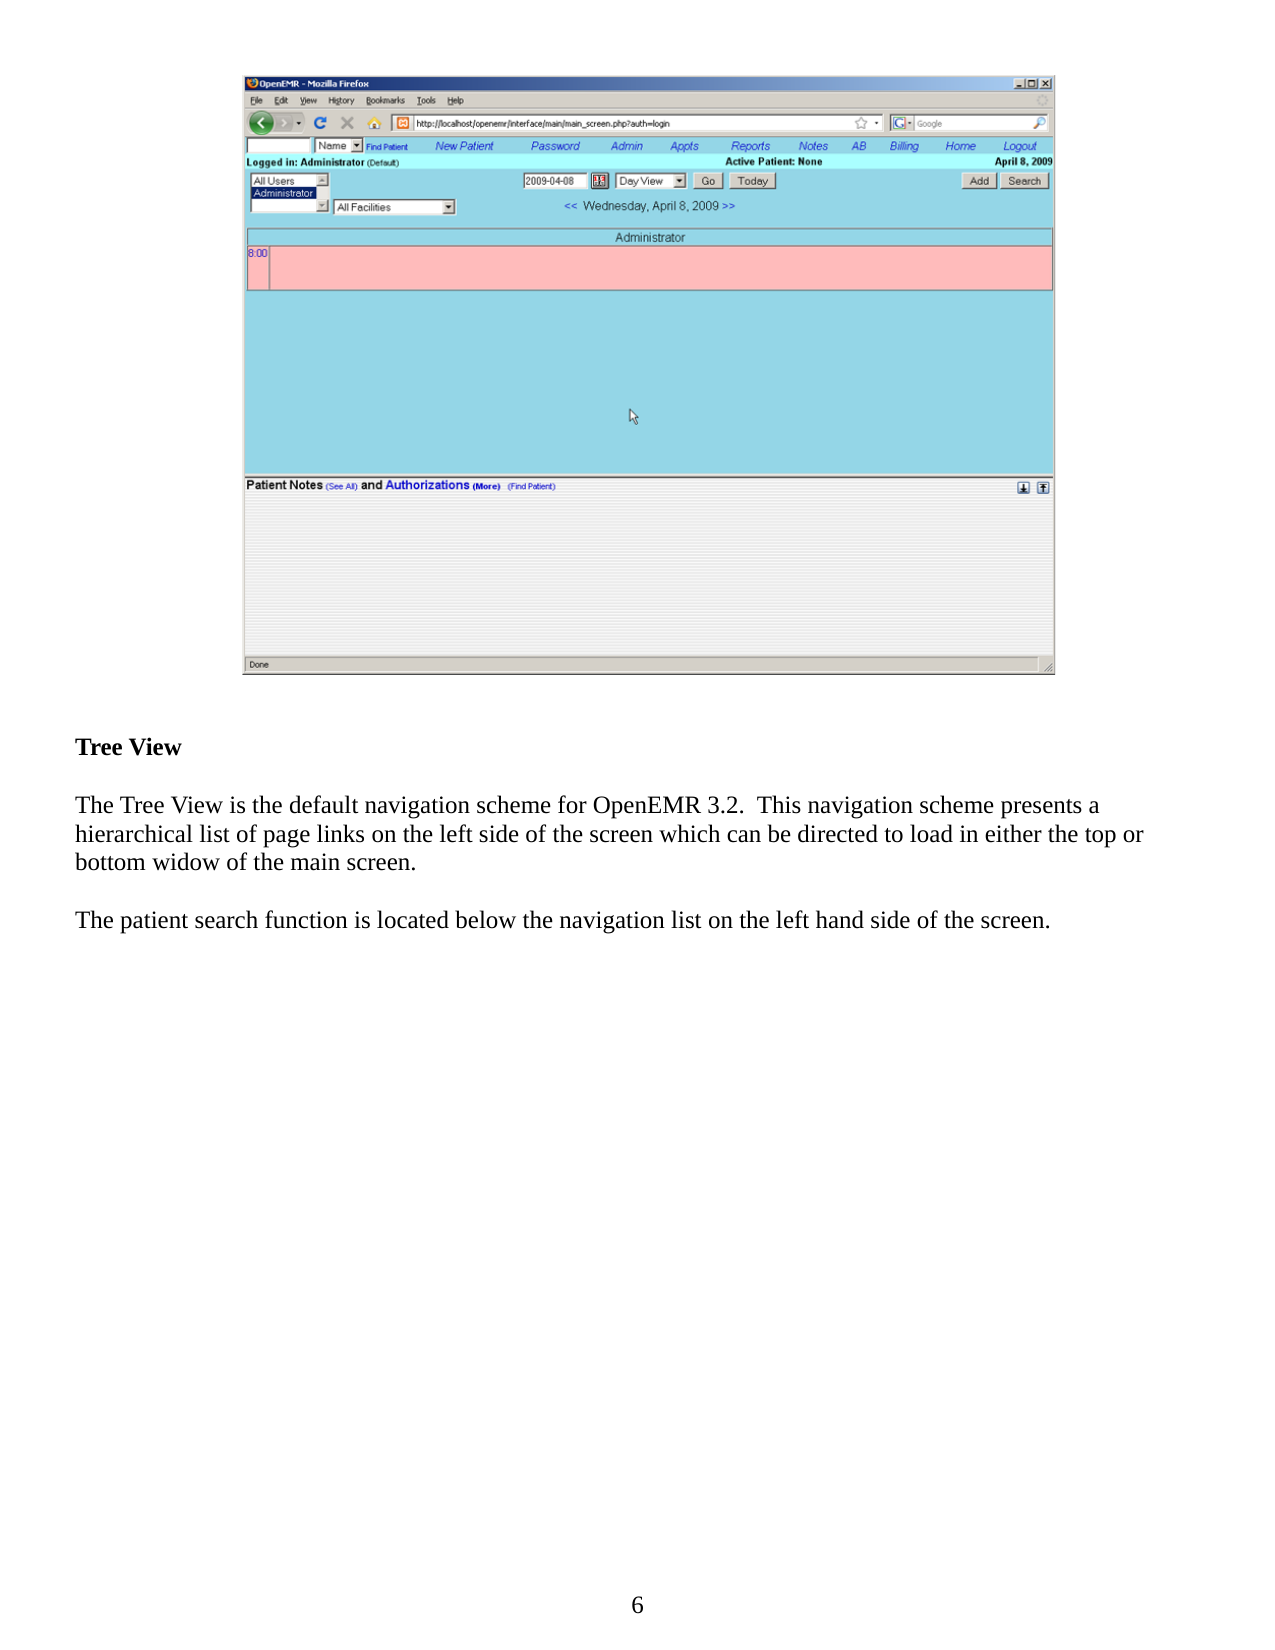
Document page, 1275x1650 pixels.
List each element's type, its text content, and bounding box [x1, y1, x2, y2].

picture [242, 75, 1056, 675]
text The Tree View is the default navigation scheme for OpenEMR 3.2. This navigation scheme presents a hierarchical list of page links on the left side of the screen which can be directed to load in either the top or bottom widow of the main screen. [75, 790, 1200, 876]
text Tree View [75, 732, 1200, 761]
text The patient search function is located below the navigation list on the left hand side of the screen. [75, 905, 1200, 934]
